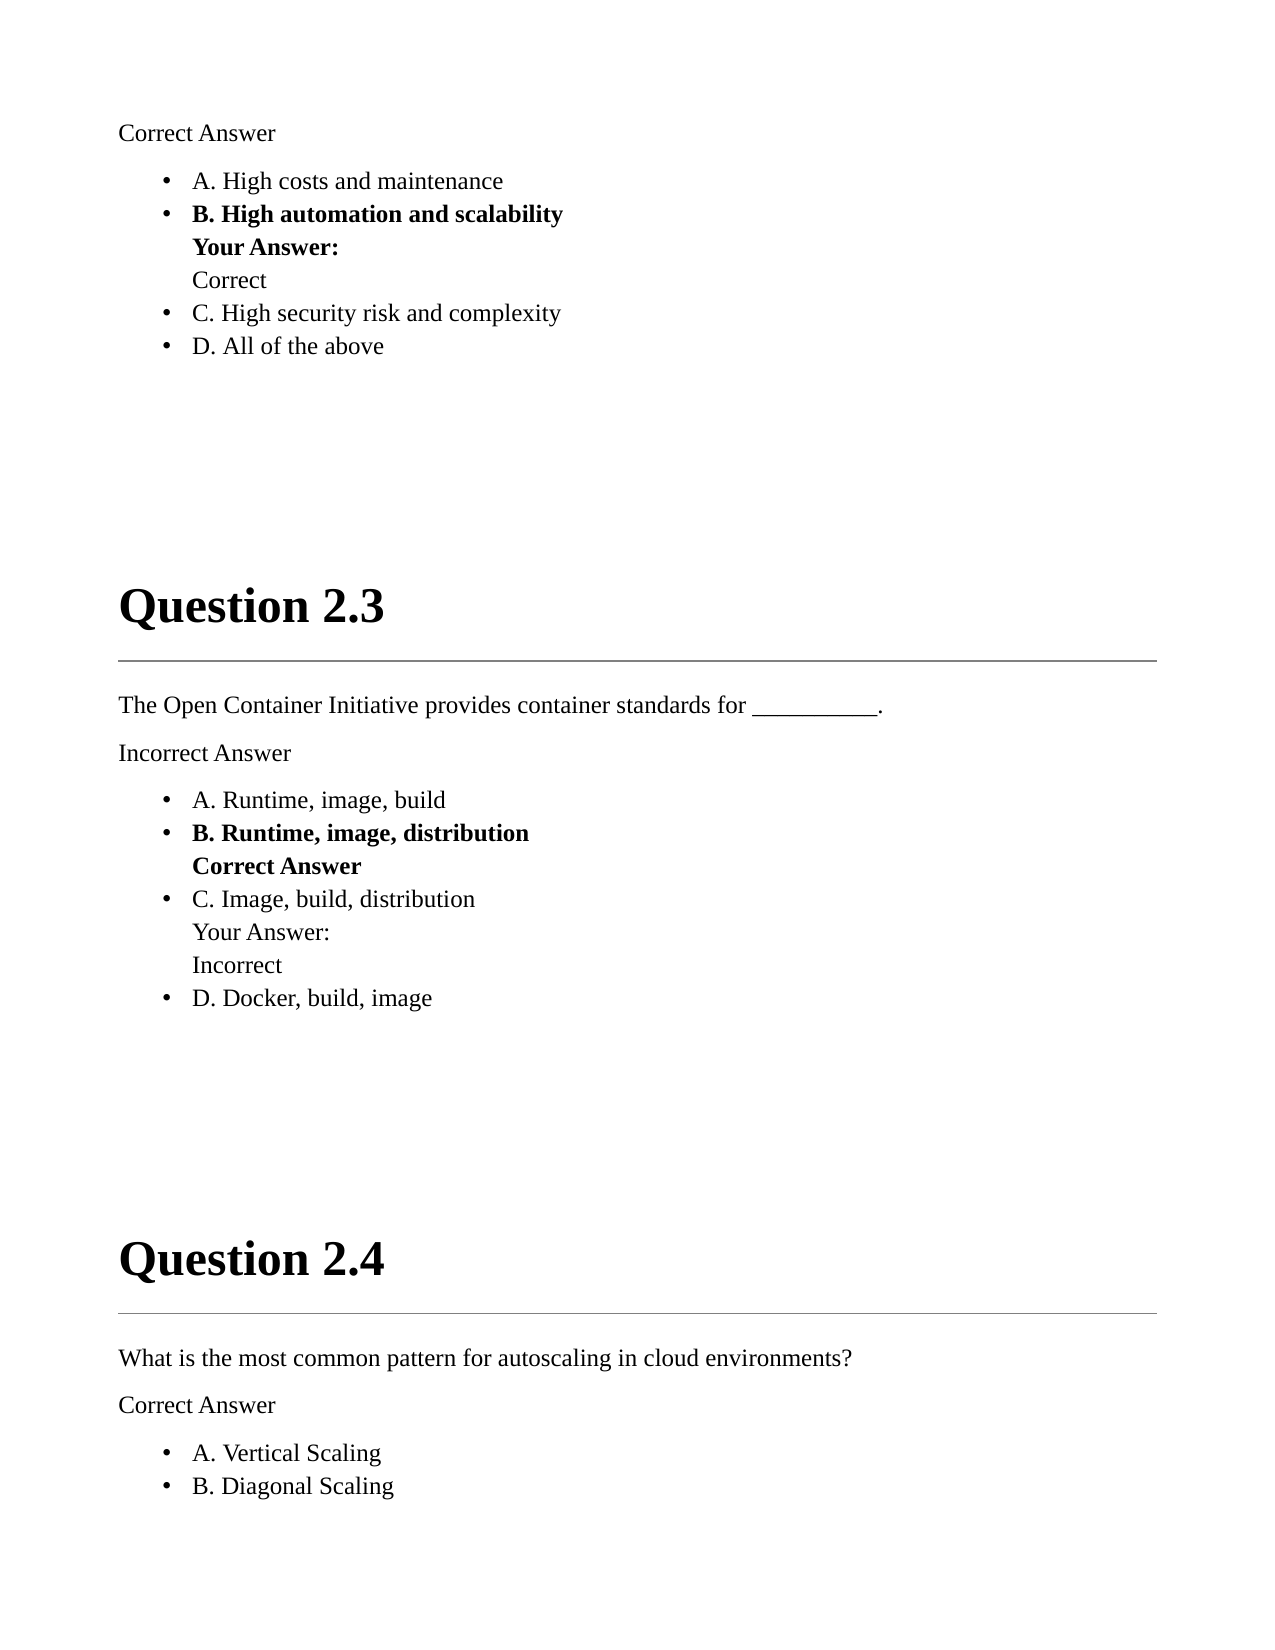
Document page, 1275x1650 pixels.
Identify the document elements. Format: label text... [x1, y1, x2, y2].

list A. Vertical Scaling [162, 1438, 1157, 1467]
list Correct Answer [162, 851, 1157, 880]
text Correct Answer [118, 1391, 1157, 1419]
list B. Diagonal Scaling [162, 1471, 1157, 1500]
list Incorrect [162, 951, 1157, 979]
subtitle Question 2.4 [118, 1229, 1157, 1286]
list B. High automation and scalability [162, 199, 1157, 227]
text Incorrect Answer [118, 738, 1157, 767]
list D. Docker, build, image [162, 983, 1157, 1012]
list A. High costs and maintenance [162, 166, 1157, 194]
list D. All of the above [162, 331, 1157, 359]
text The Open Container Initiative provides container standards for __________. [118, 690, 1157, 719]
list Your Answer: [162, 917, 1157, 946]
list Your Answer: [162, 232, 1157, 261]
list Correct [162, 265, 1157, 293]
list A. Runtime, image, build [162, 785, 1157, 814]
list B. Runtime, image, distribution [162, 818, 1157, 847]
subtitle Question 2.3 [118, 576, 1157, 633]
list C. High security risk and complexity [162, 298, 1157, 327]
list C. Image, build, distribution [162, 884, 1157, 913]
text Correct Answer [118, 118, 1157, 147]
text What is the most common pattern for autoscaling in cloud environments? [118, 1343, 1157, 1372]
